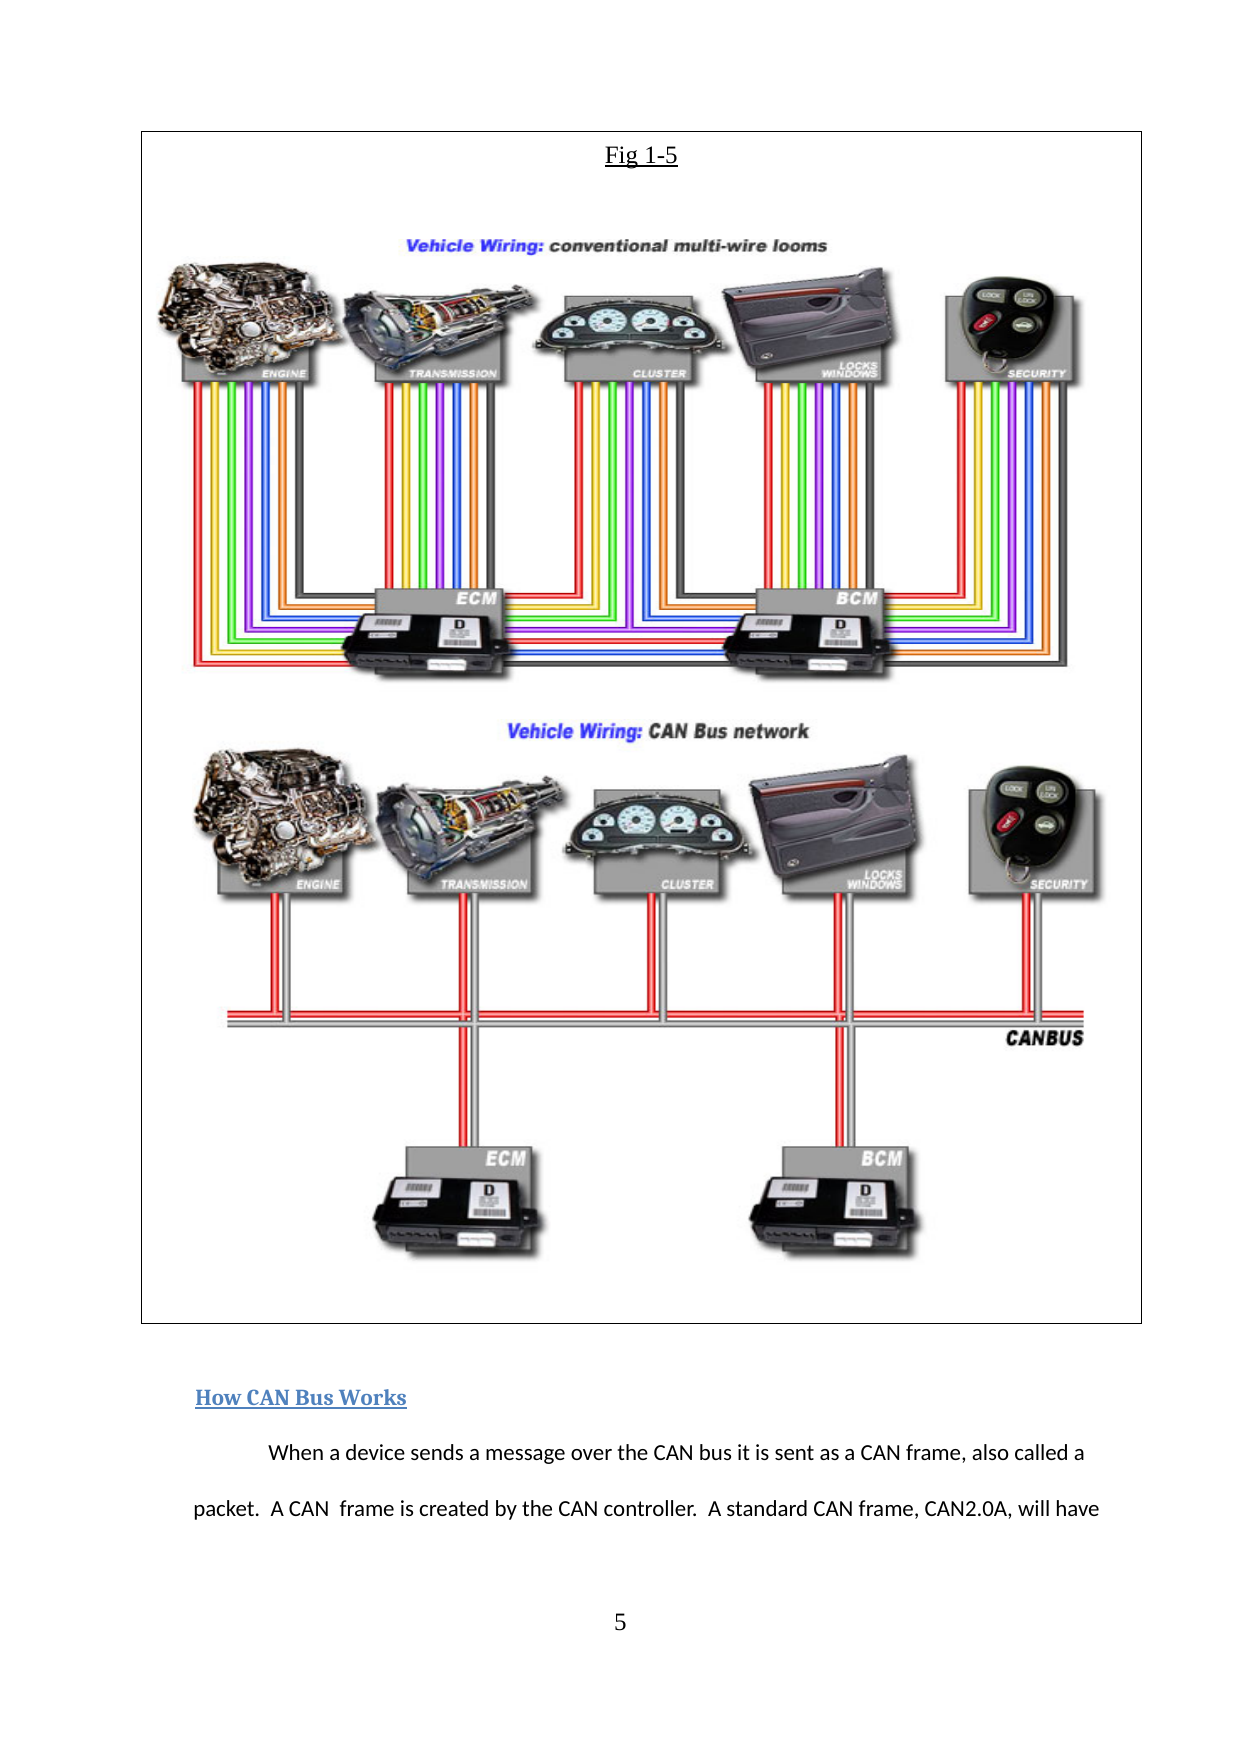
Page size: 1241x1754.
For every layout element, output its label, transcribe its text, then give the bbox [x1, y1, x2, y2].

picture [155, 239, 1124, 1307]
subtitle How CAN Bus Works [120, 1385, 1122, 1411]
text [142, 132, 1141, 1323]
text When a device sends a message over the CAN bus it is sent as a CAN frame, also called a packet. A CAN frame is created by the CAN controller. A standard CAN frame, CAN2.0A, will have [193, 1438, 1122, 1522]
text Fig 1-5 [150, 140, 1132, 169]
